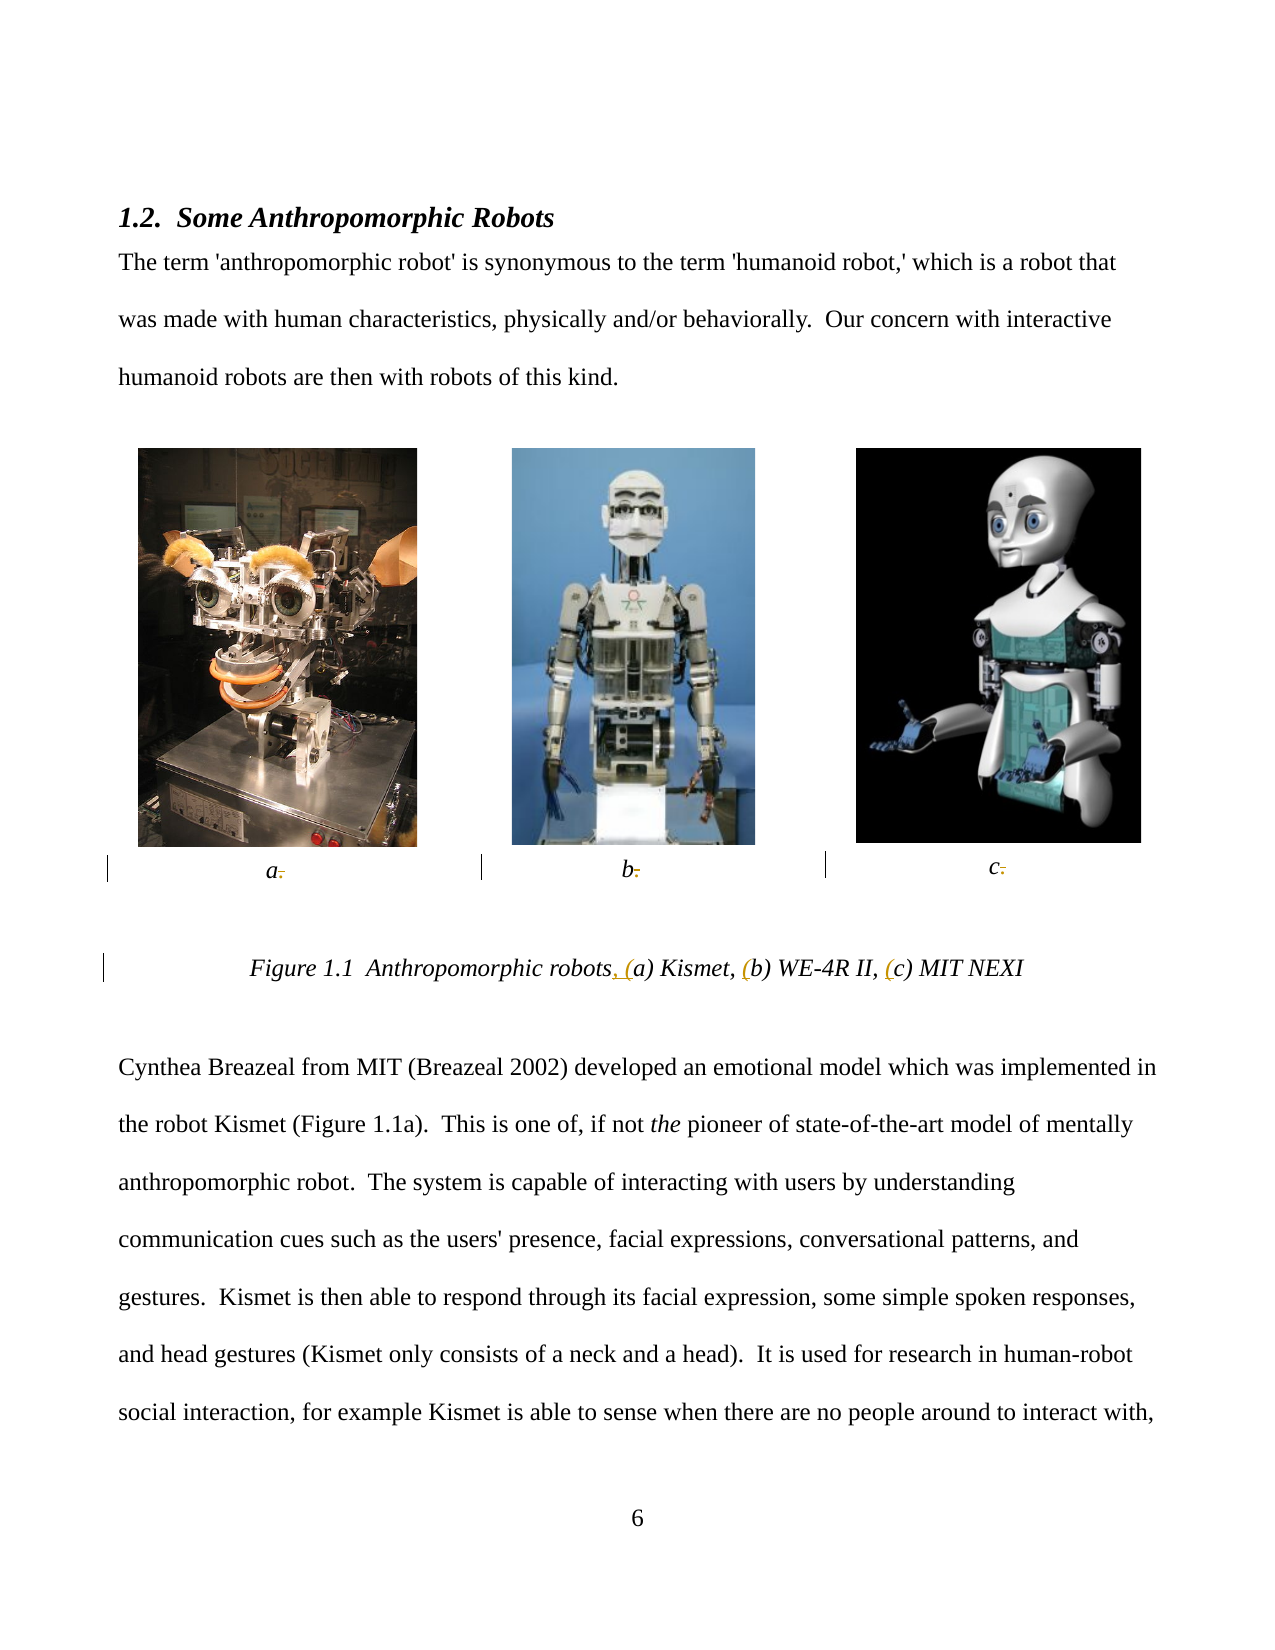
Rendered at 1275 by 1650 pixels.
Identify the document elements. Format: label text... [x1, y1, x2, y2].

picture [138, 448, 418, 847]
text b [495, 854, 769, 879]
text Figure 1.1 Anthropomorphic robots, (a) Kismet, (b) WE-4R II, (c) MIT NEXI [118, 953, 1157, 982]
picture [511, 448, 756, 845]
text a [122, 855, 431, 881]
picture [856, 448, 1142, 843]
subtitle 1.2. Some Anthropomorphic Robots [118, 201, 1157, 234]
text c [839, 851, 1158, 877]
text Cynthea Breazeal from MIT (Breazeal 2002) developed an emotional model which was implemented in the robot Kismet (Figure 1.1a). This is one of, if not the pioneer of state-of-the-art model of mentally anthropomorphic robot. The system is capable of interacting with users by understanding communication cues such as the users' presence, facial expressions, conversational patterns, and gestures. Kismet is then able to respond through its facial expression, some simple spoken responses, and head gestures (Kismet only consists of a neck and a head). It is used for research in human-robot social interaction, for example Kismet is able to sense when there are no people around to interact with, [118, 1052, 1157, 1425]
text The term 'anthropomorphic robot' is synonymous to the term 'humanoid robot,' which is a robot that was made with human characteristics, physically and/or behaviorally. Our concern with interactive humanoid robots are then with robots of this kind. [118, 247, 1157, 390]
